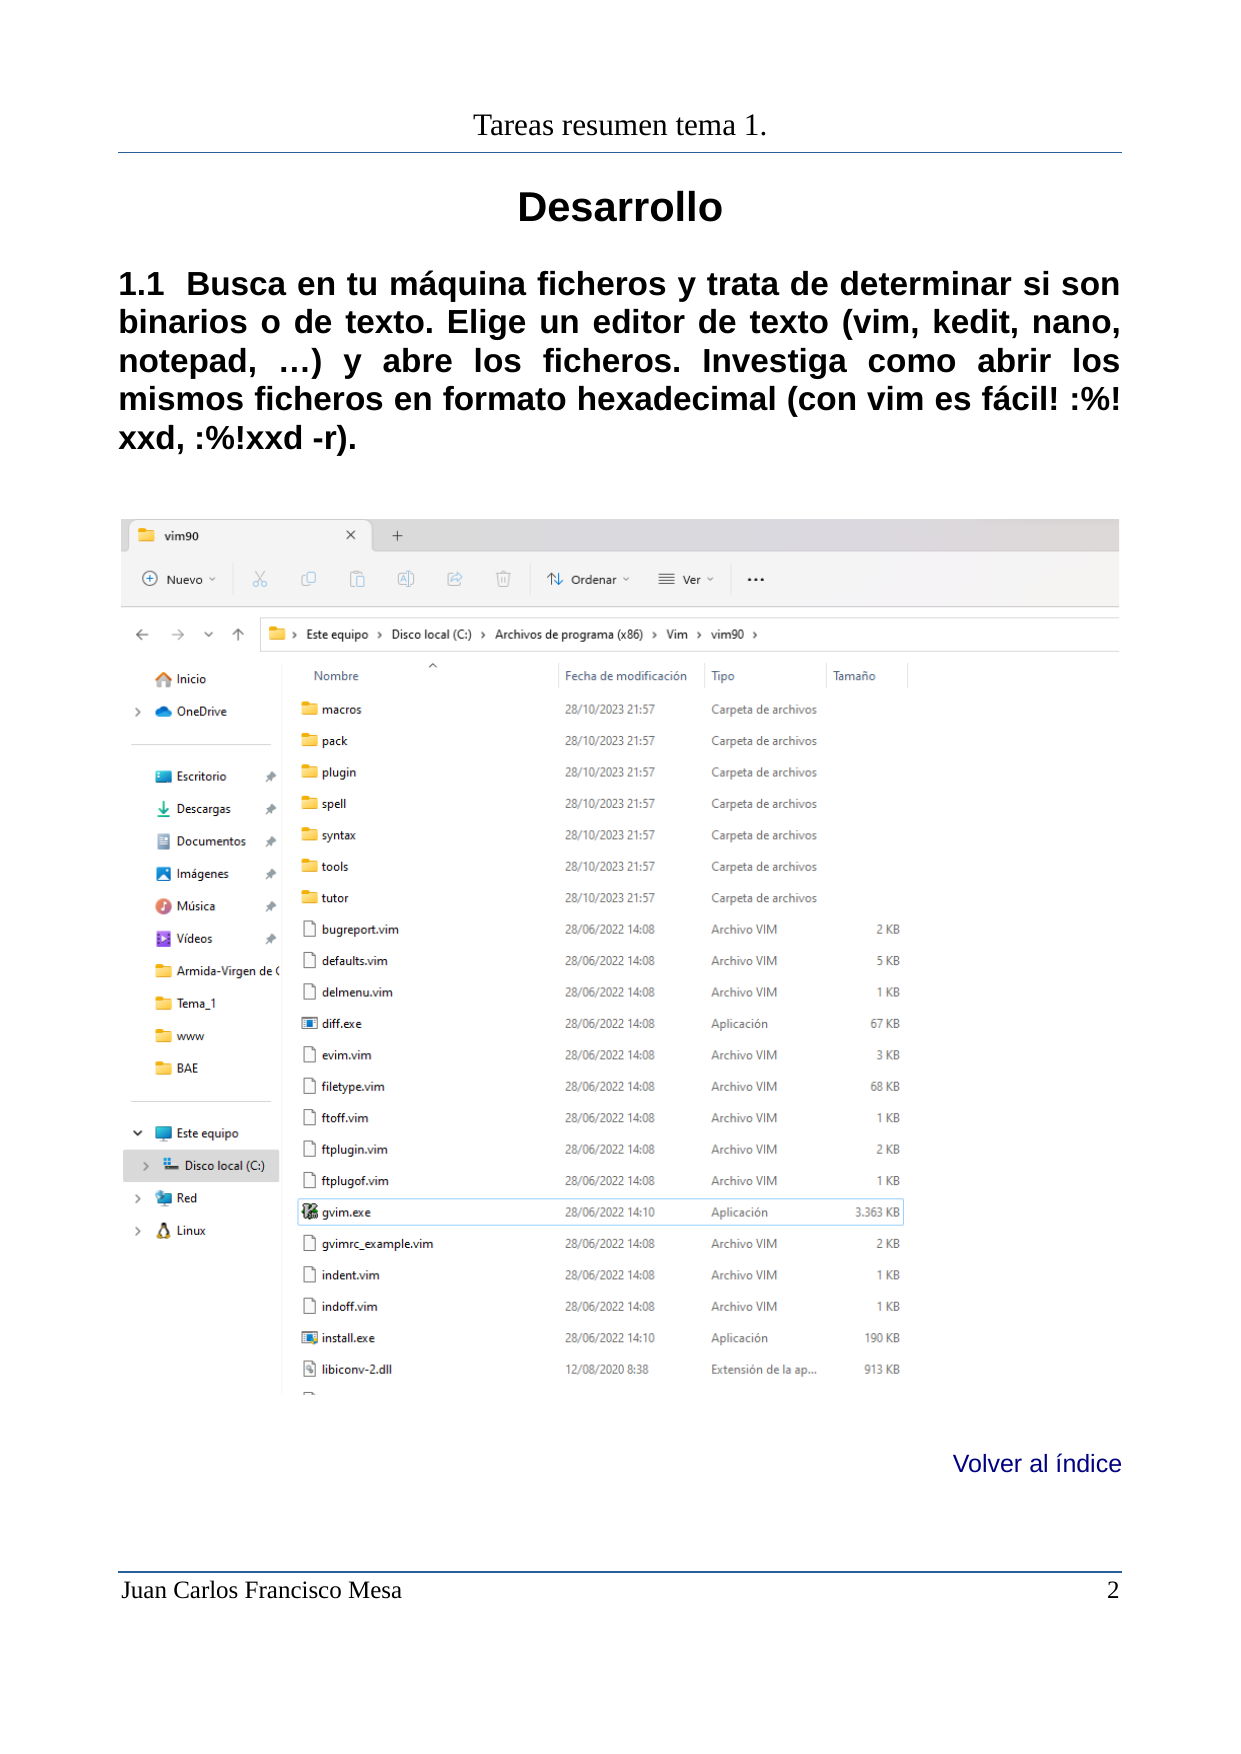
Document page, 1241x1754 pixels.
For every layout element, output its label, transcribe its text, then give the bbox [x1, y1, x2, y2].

subtitle 1.1 Busca en tu máquina ficheros y trata de determinar si son binarios o de texto. Elige un editor de texto (vim, kedit, nano, notepad, …) y abre los ficheros. Investiga como abrir los mismos ficheros en formato hexadecimal (con vim es fácil! :%!xxd, :%!xxd -r). [118, 264, 1122, 456]
subtitle Desarrollo [118, 183, 1122, 231]
text Volver al índice [118, 1449, 1122, 1478]
picture [121, 519, 1120, 1395]
